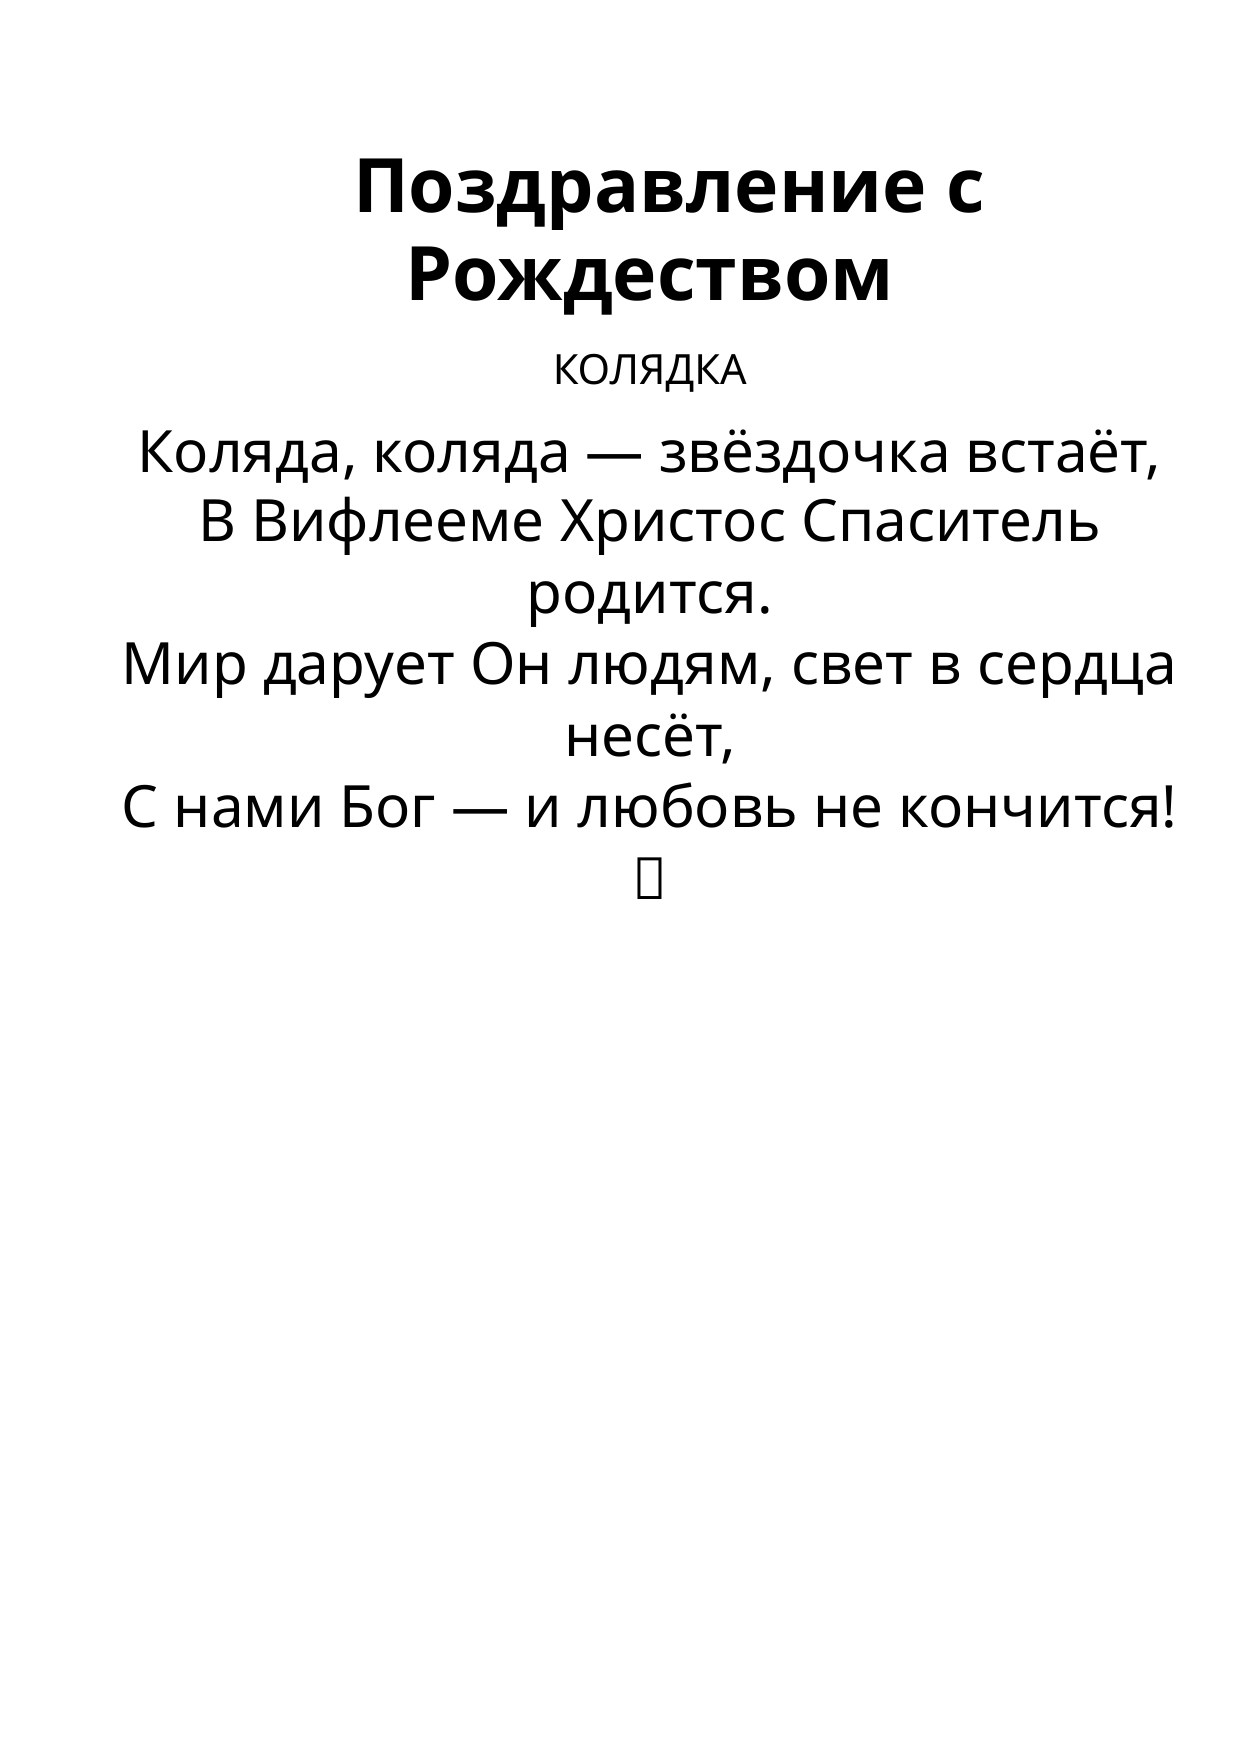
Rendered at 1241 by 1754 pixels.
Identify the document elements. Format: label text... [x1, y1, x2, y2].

text Поздравление с Рождеством [118, 139, 1181, 323]
text КОЛЯДКА [118, 344, 1181, 395]
text Коляда, коляда — звёздочка встаёт, В Вифлееме Христос Спаситель родится. Мир дарует Он людям, свет в сердца несёт, С нами Бог — и любовь не кончится! 🌟 [118, 416, 1181, 916]
